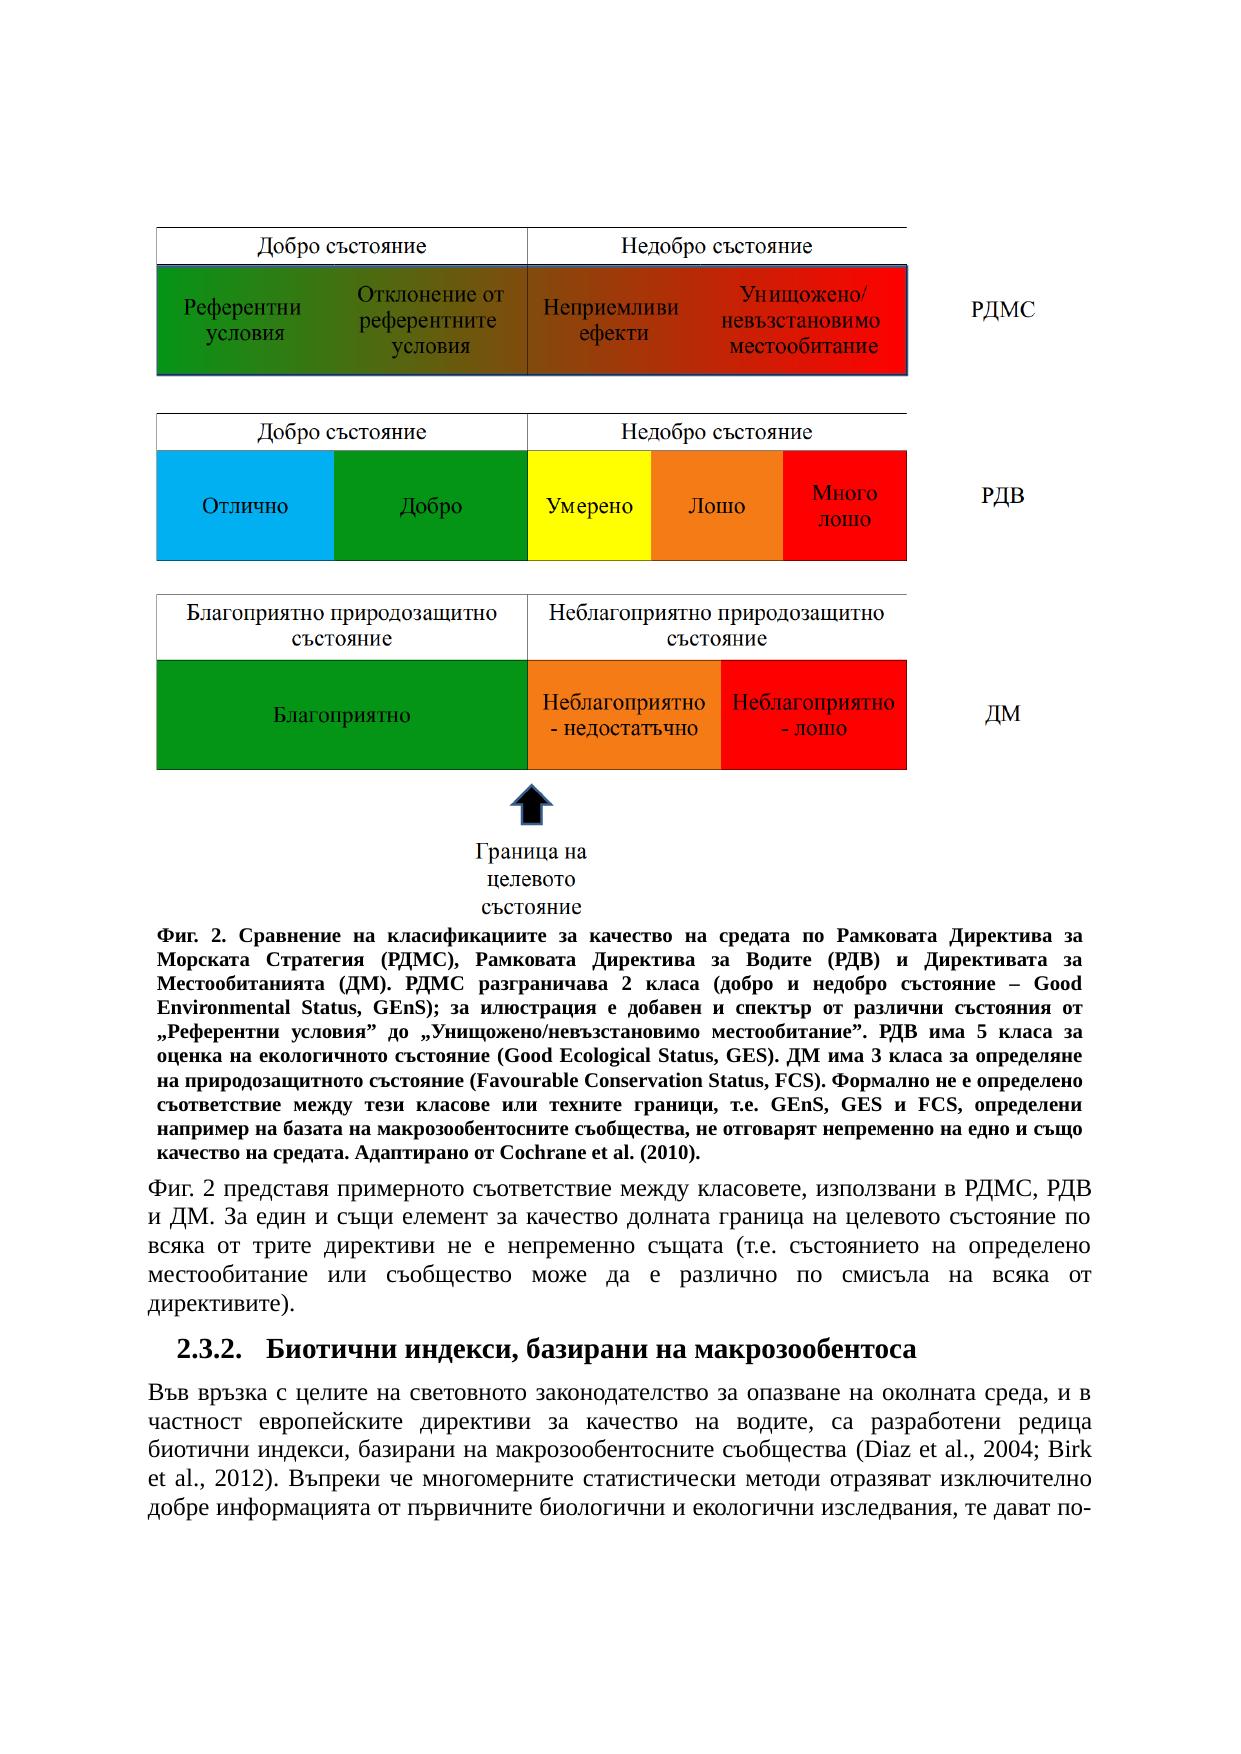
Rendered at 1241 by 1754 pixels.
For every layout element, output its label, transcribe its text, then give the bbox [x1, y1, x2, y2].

text Фиг. 2. Сравнение на класификациите за качество на средата по Рамковата Директива за Морската Стратегия (РДМС), Рамковата Директива за Водите (РДВ) и Директивата за Местообитанията (ДМ). РДМС разграничава 2 класа (добро и недобро състояние – Good Environmental Status, GEnS); за илюстрация е добавен и спектър от различни състояния от „Референтни условия” до „Унищожено/невъзстановимо местообитание”. РДВ има 5 класа за оценка на екологичното състояние (Good Ecological Status, GES). ДМ има 3 класа за определяне на природозащитното състояние (Favourable Conservation Status, FCS). Формално не е определено съответствие между тези класове или техните граници, т.е. GEnS, GES и FCS, определени например на базата на макрозообентосните съобщества, не отговарят непременно на едно и също качество на средата. Адаптирано от Cochrane et al. (2010). [157, 924, 1084, 1164]
text Фиг. 2 представя примерното съответствие между класовете, използвани в РДМС, РДВ и ДМ. За един и същи елемент за качество долната граница на целевото състояние по всяка от трите директиви не е непременно същата (т.е. състоянието на определено местообитание или съобщество може да е различно по смисъла на всяка от директивите). [148, 1173, 1093, 1316]
text Във връзка с целите на световното законодателство за опазване на околната среда, и в частност европейските директиви за качество на водите, са разработени редица биотични индекси, базирани на макрозообентосните съобщества (Diaz et al., 2004; Birk et al., 2012). Въпреки че многомерните статистически методи отразяват изключително добре информацията от първичните биологични и екологични изследвания, те дават по- [148, 1377, 1093, 1521]
subtitle Биотични индекси, базирани на макрозообентоса [242, 1331, 1093, 1364]
picture [156, 227, 1084, 924]
